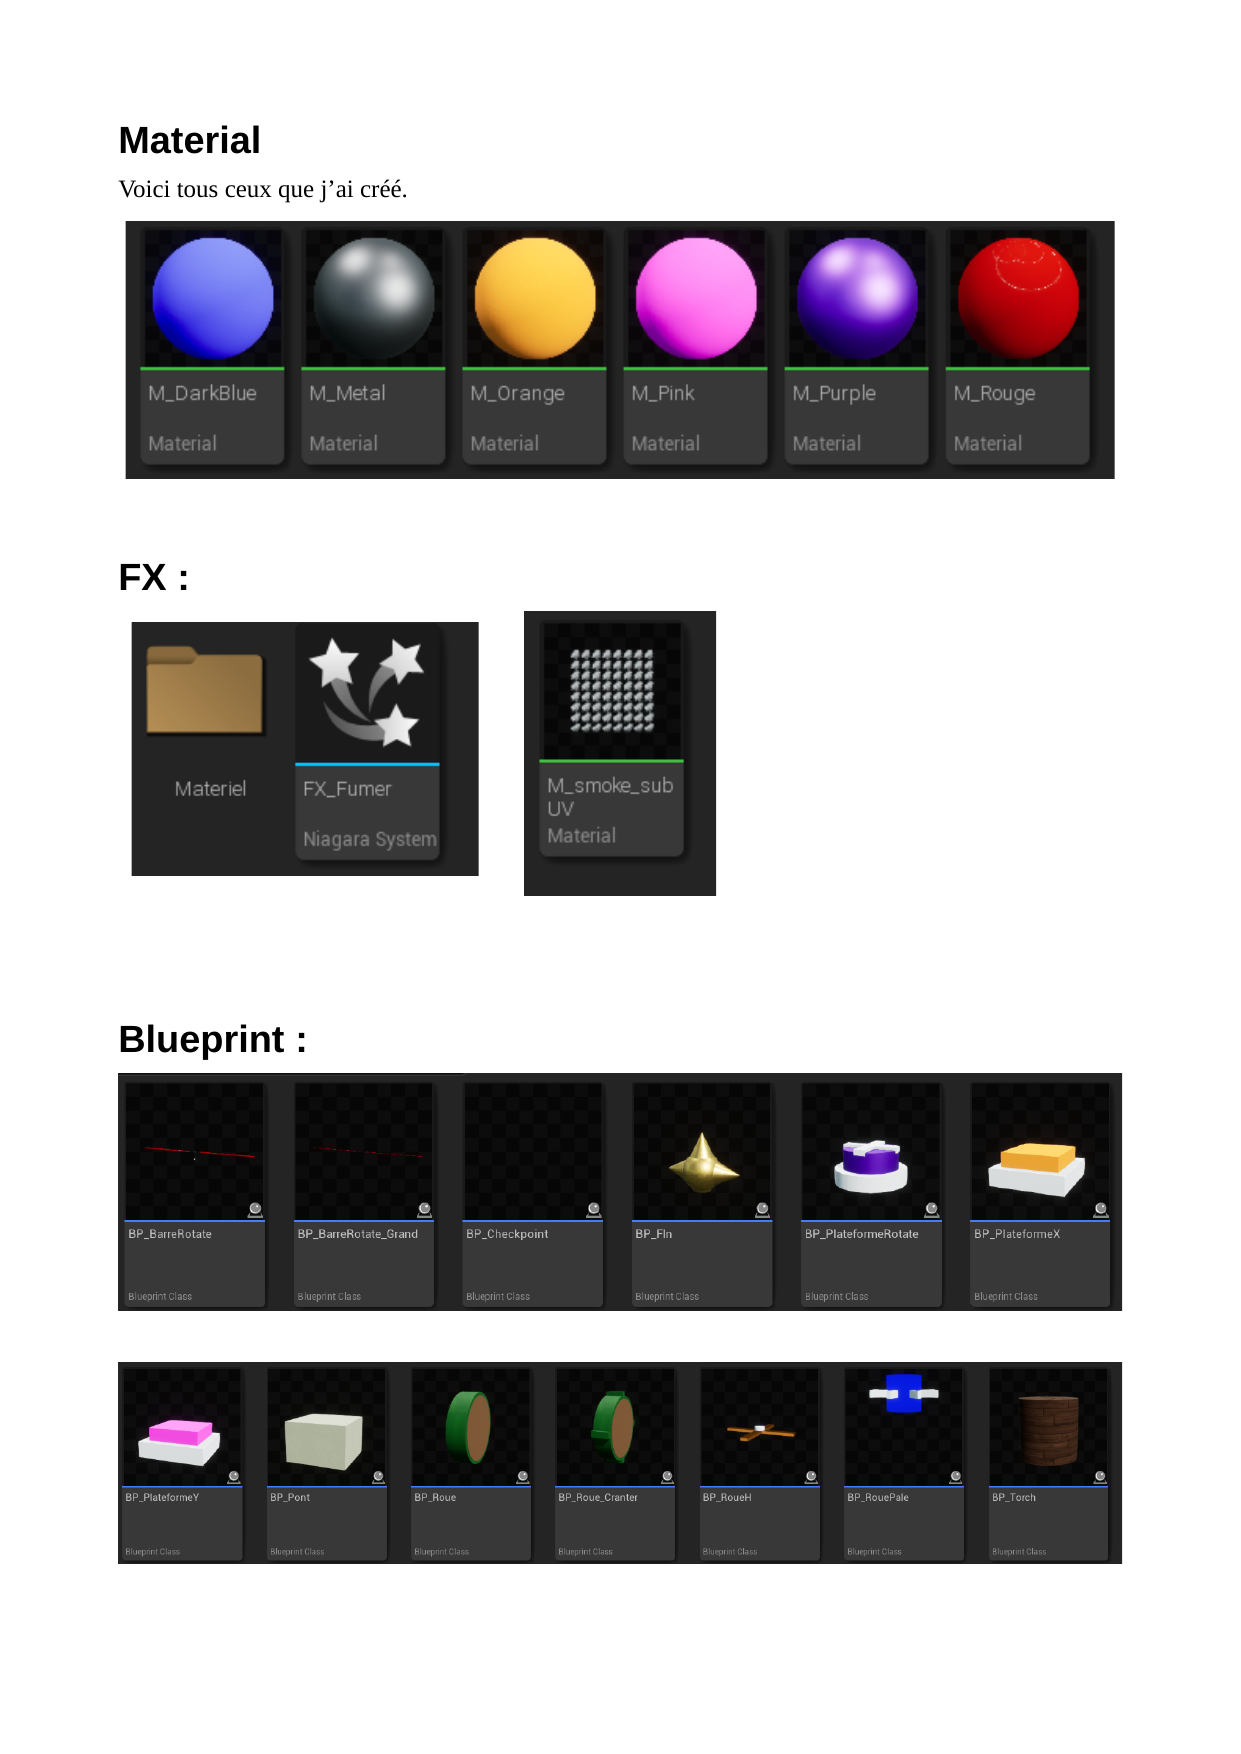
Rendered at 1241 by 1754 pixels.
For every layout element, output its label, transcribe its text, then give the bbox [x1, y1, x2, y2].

subtitle Blueprint : [118, 1017, 1122, 1061]
picture [118, 1073, 1123, 1311]
text Voici tous ceux que j’ai créé. [118, 174, 1122, 203]
subtitle Material [118, 118, 1122, 162]
picture [524, 611, 717, 896]
subtitle FX : [118, 555, 1122, 599]
picture [118, 1362, 1123, 1564]
picture [131, 622, 479, 876]
picture [125, 221, 1115, 479]
